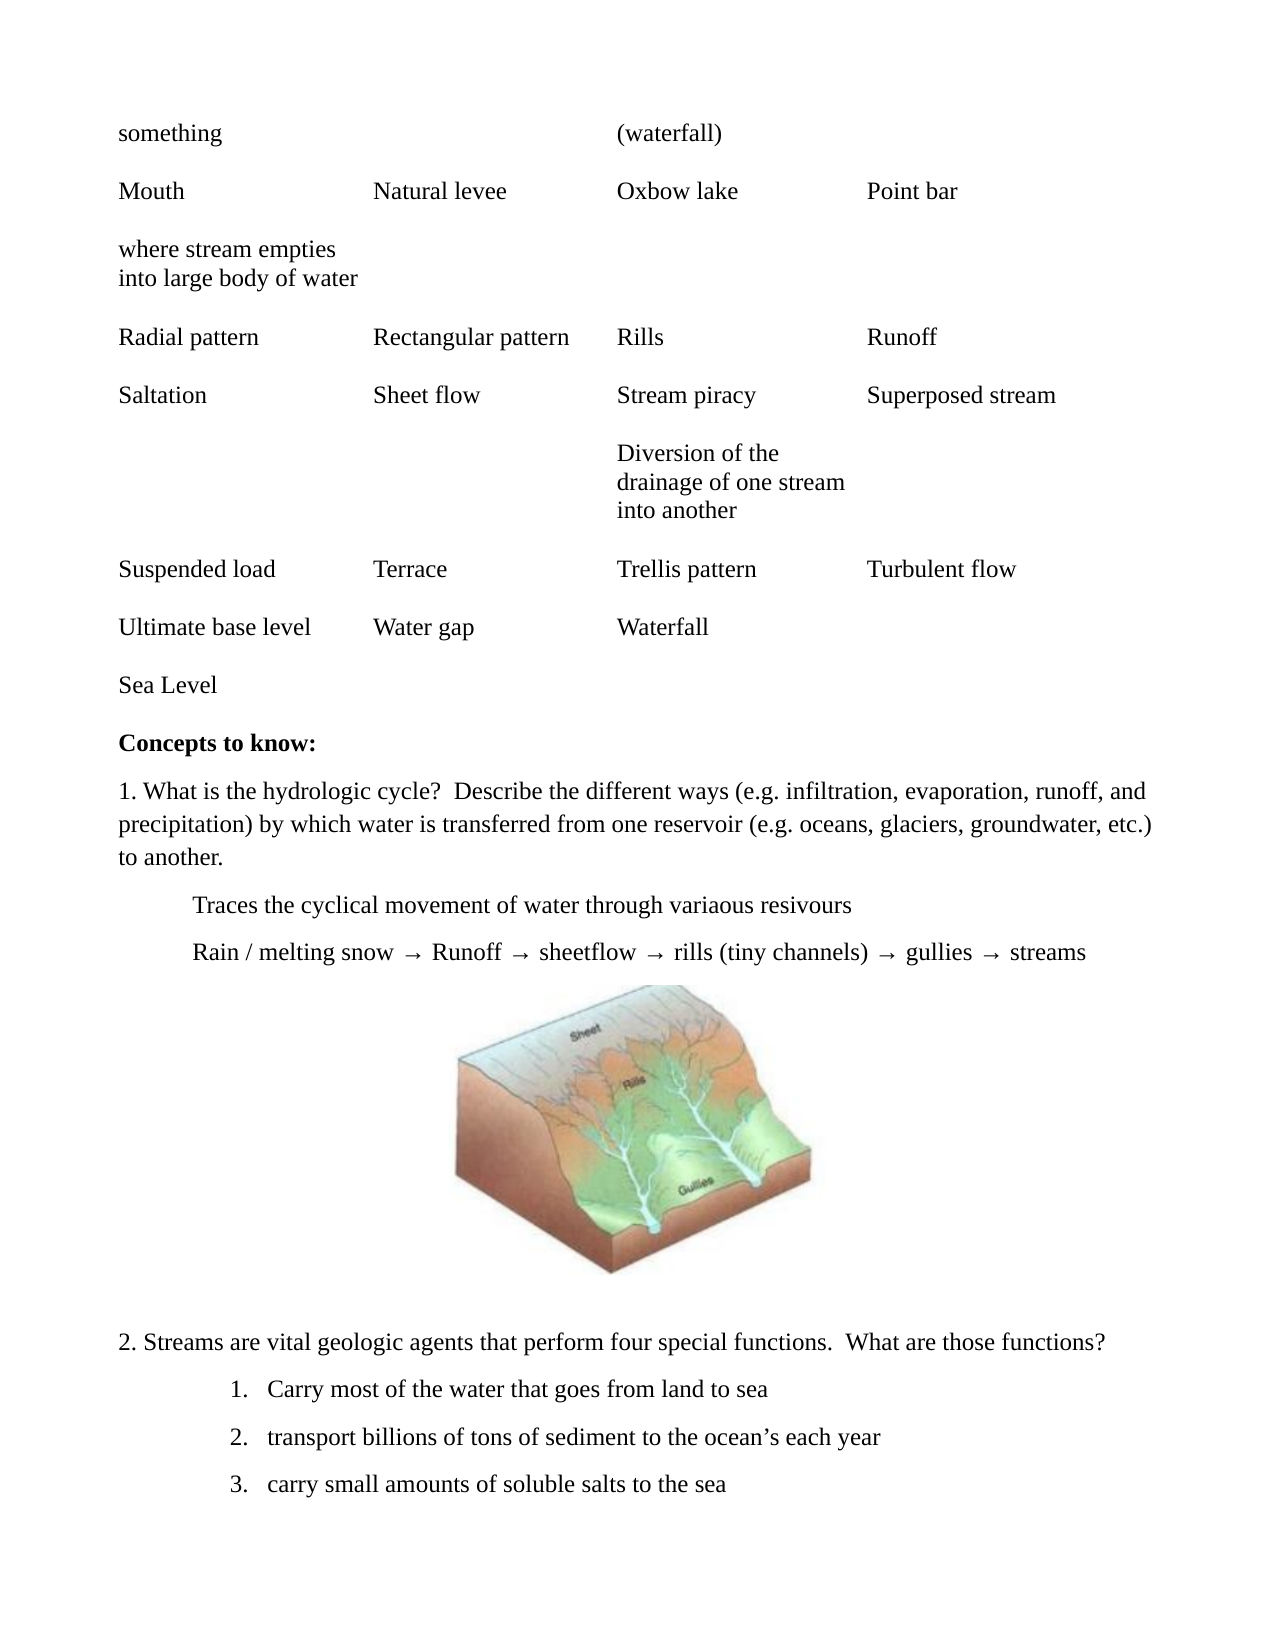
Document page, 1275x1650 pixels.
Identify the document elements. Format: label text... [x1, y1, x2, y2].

table_cell (waterfall) [617, 118, 867, 176]
table_cell Turbulent flow [867, 554, 1117, 612]
table_cell Saltation [118, 380, 373, 554]
list Carry most of the water that goes from land to sea [229, 1374, 1157, 1403]
text 1. What is the hydrologic cycle? Describe the different ways (e.g. infiltration, evaporation, runoff, and precipitation) by which water is transferred from one reservoir (e.g. oceans, glaciers, groundwater, etc.) to another. [118, 776, 1157, 871]
table_cell Rectangular pattern [373, 322, 617, 380]
table_cell Natural levee [373, 176, 617, 322]
list carry small amounts of soluble salts to the sea [229, 1469, 1157, 1498]
table_cell Terrace [373, 554, 617, 612]
list transport billions of tons of sediment to the ocean’s each year [229, 1422, 1157, 1451]
text Traces the cyclical movement of water through variaous resivours [192, 890, 1157, 918]
table_cell something [118, 118, 373, 176]
table_cell Stream piracy Diversion of the drainage of one stream into another [617, 380, 867, 554]
table_cell Oxbow lake [617, 176, 867, 322]
table_cell [373, 118, 617, 176]
table_cell Mouth where stream empties into large body of water [118, 176, 373, 322]
table_cell Point bar [867, 176, 1117, 322]
text 2. Streams are vital geologic agents that perform four special functions. What are those functions? [118, 1327, 1157, 1356]
table_cell Suspended load [118, 554, 373, 612]
table_cell Trellis pattern [617, 554, 867, 612]
table_cell Sheet flow [373, 380, 617, 554]
table_cell [867, 612, 1117, 728]
text Rain / melting snow → Runoff → sheetflow → rills (tiny channels) → gullies → streams [192, 937, 1157, 966]
table_cell Radial pattern [118, 322, 373, 380]
table_cell Runoff [867, 322, 1117, 380]
table_cell Water gap [373, 612, 617, 728]
table_cell Superposed stream [867, 380, 1117, 554]
table_cell Rills [617, 322, 867, 380]
table_cell Ultimate base level Sea Level [118, 612, 373, 728]
picture [448, 985, 827, 1275]
text Concepts to know: [118, 728, 1157, 757]
table_cell Waterfall [617, 612, 867, 728]
table_cell [867, 118, 1117, 176]
